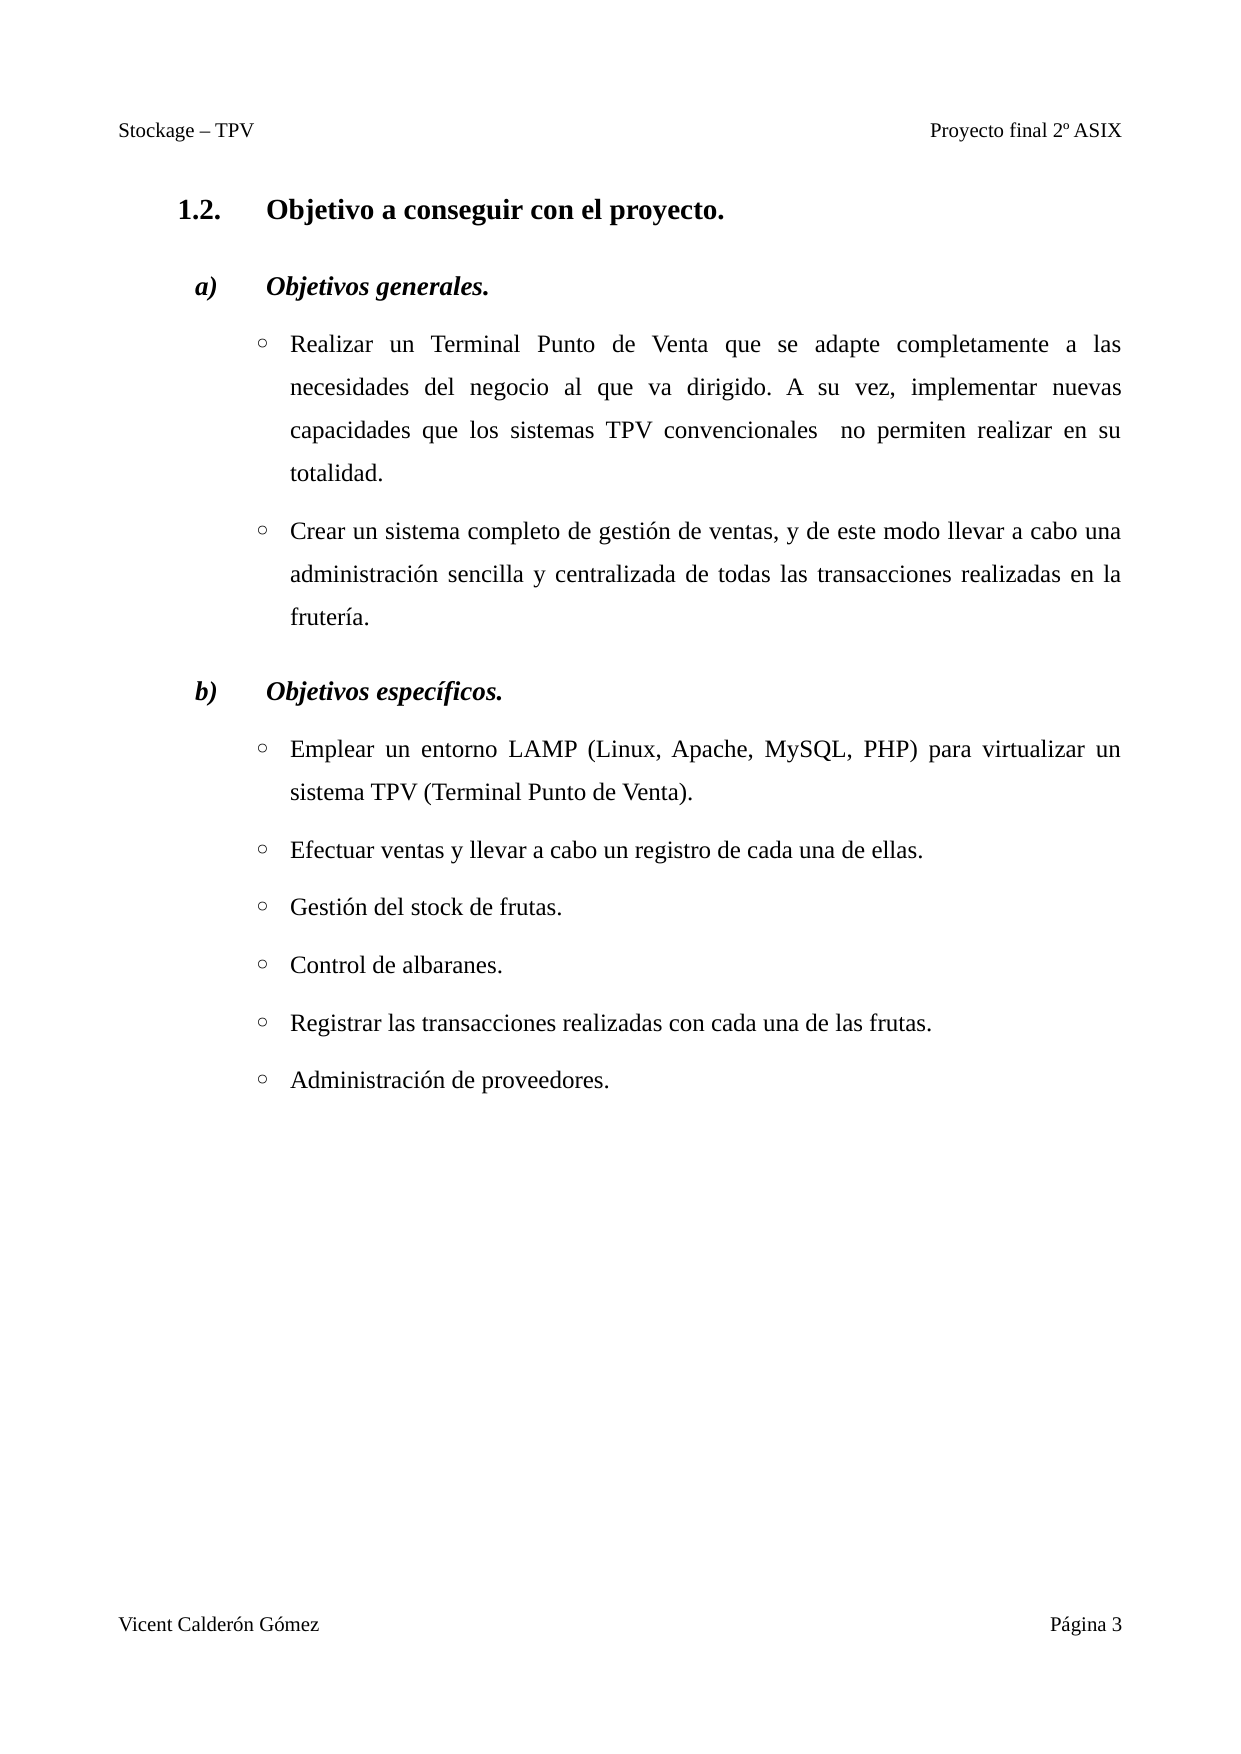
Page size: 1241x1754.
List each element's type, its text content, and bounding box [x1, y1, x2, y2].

subtitle Objetivos generales. [195, 270, 1122, 301]
list Emplear un entorno LAMP (Linux, Apache, MySQL, PHP) para virtualizar un sistema TPV (Terminal Punto de Venta). [252, 734, 1122, 806]
list Realizar un Terminal Punto de Venta que se adapte completamente a las necesidades del negocio al que va dirigido. A su vez, implementar nuevas capacidades que los sistemas TPV convencionales no permiten realizar en su totalidad. [252, 329, 1122, 487]
subtitle Objetivos específicos. [195, 675, 1122, 706]
list Efectuar ventas y llevar a cabo un registro de cada una de ellas. [252, 835, 1122, 863]
list Registrar las transacciones realizadas con cada una de las frutas. [252, 1008, 1122, 1037]
list Gestión del stock de frutas. [252, 892, 1122, 921]
list Administración de proveedores. [252, 1066, 1122, 1094]
list Crear un sistema completo de gestión de ventas, y de este modo llevar a cabo una administración sencilla y centralizada de todas las transacciones realizadas en la frutería. [252, 516, 1122, 631]
subtitle Objetivo a conseguir con el proyecto. [177, 192, 1122, 226]
list Control de albaranes. [252, 950, 1122, 979]
